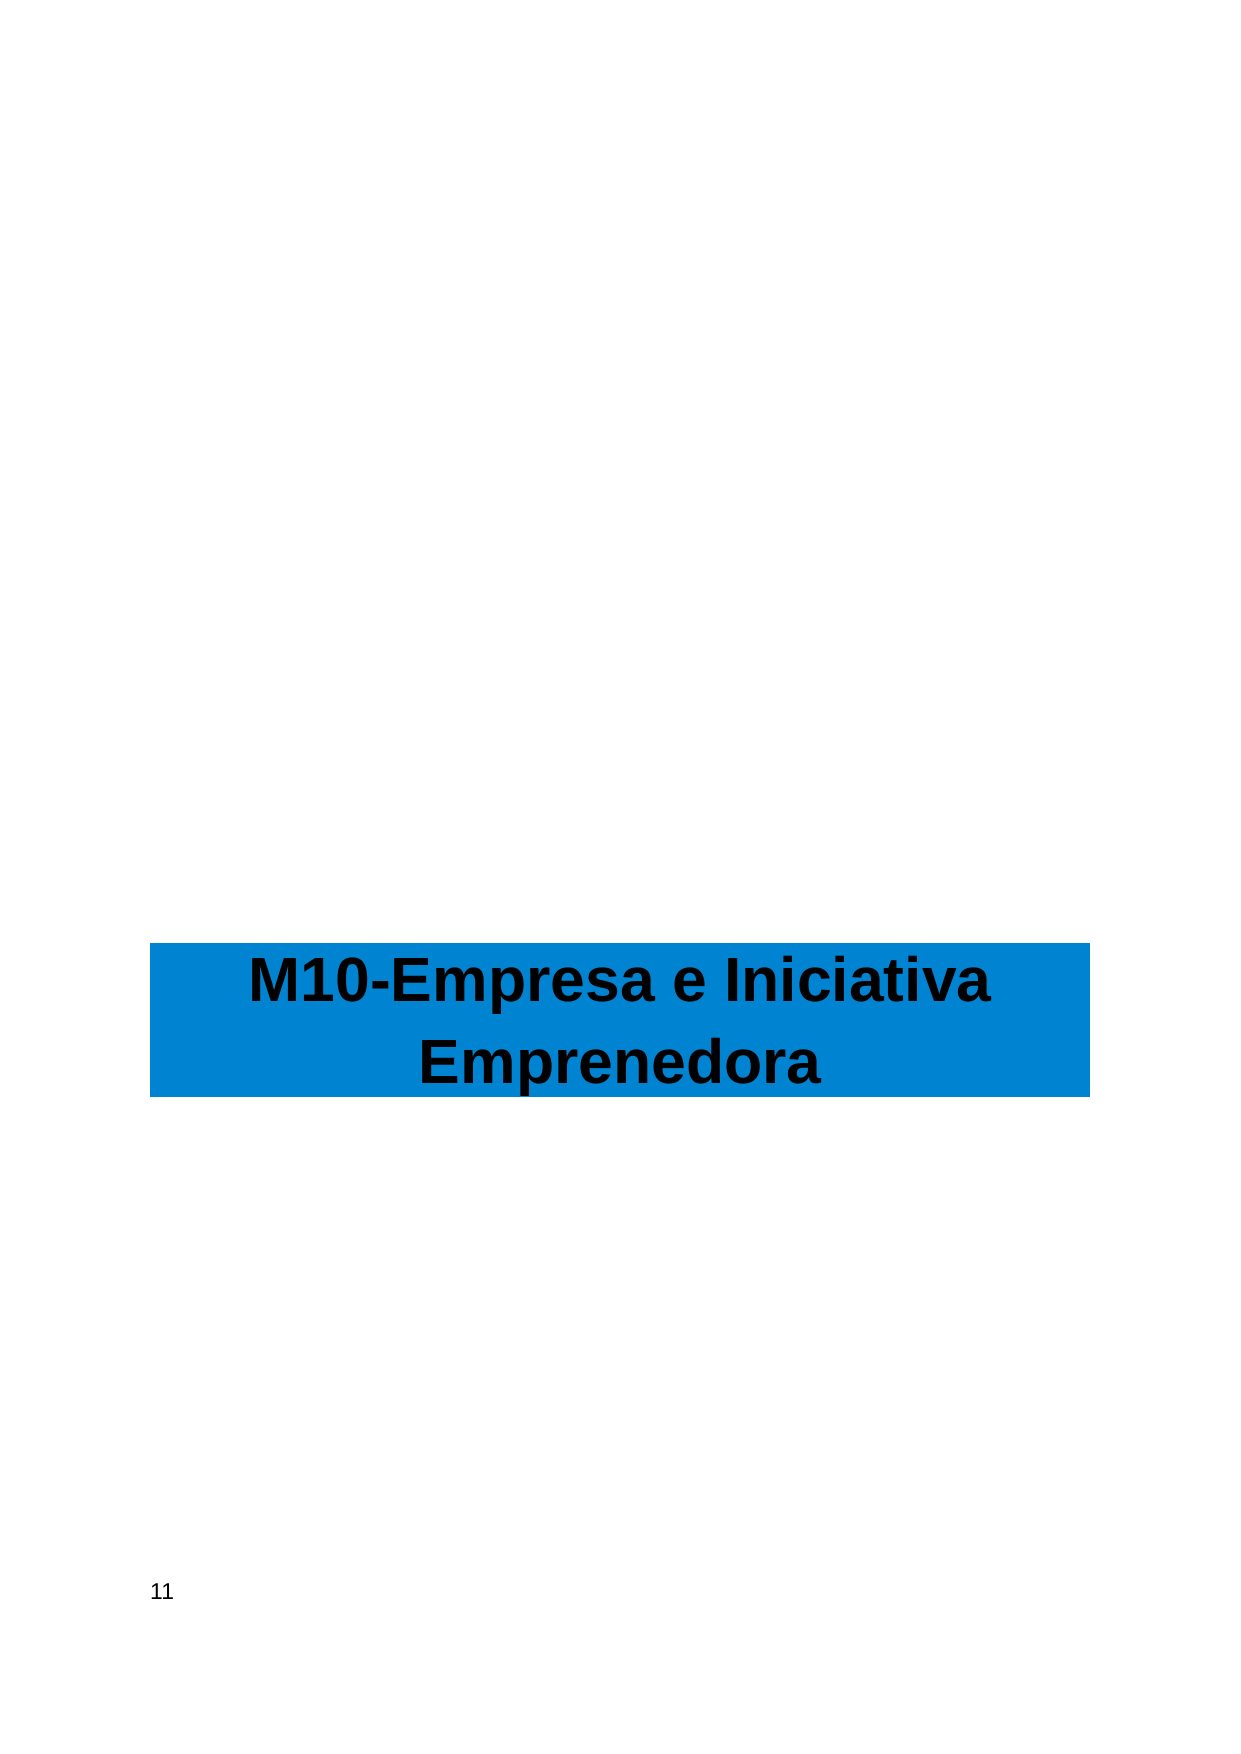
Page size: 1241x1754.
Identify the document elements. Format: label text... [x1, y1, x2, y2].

text M10-Empresa e Iniciativa Emprenedora [150, 943, 1090, 1097]
